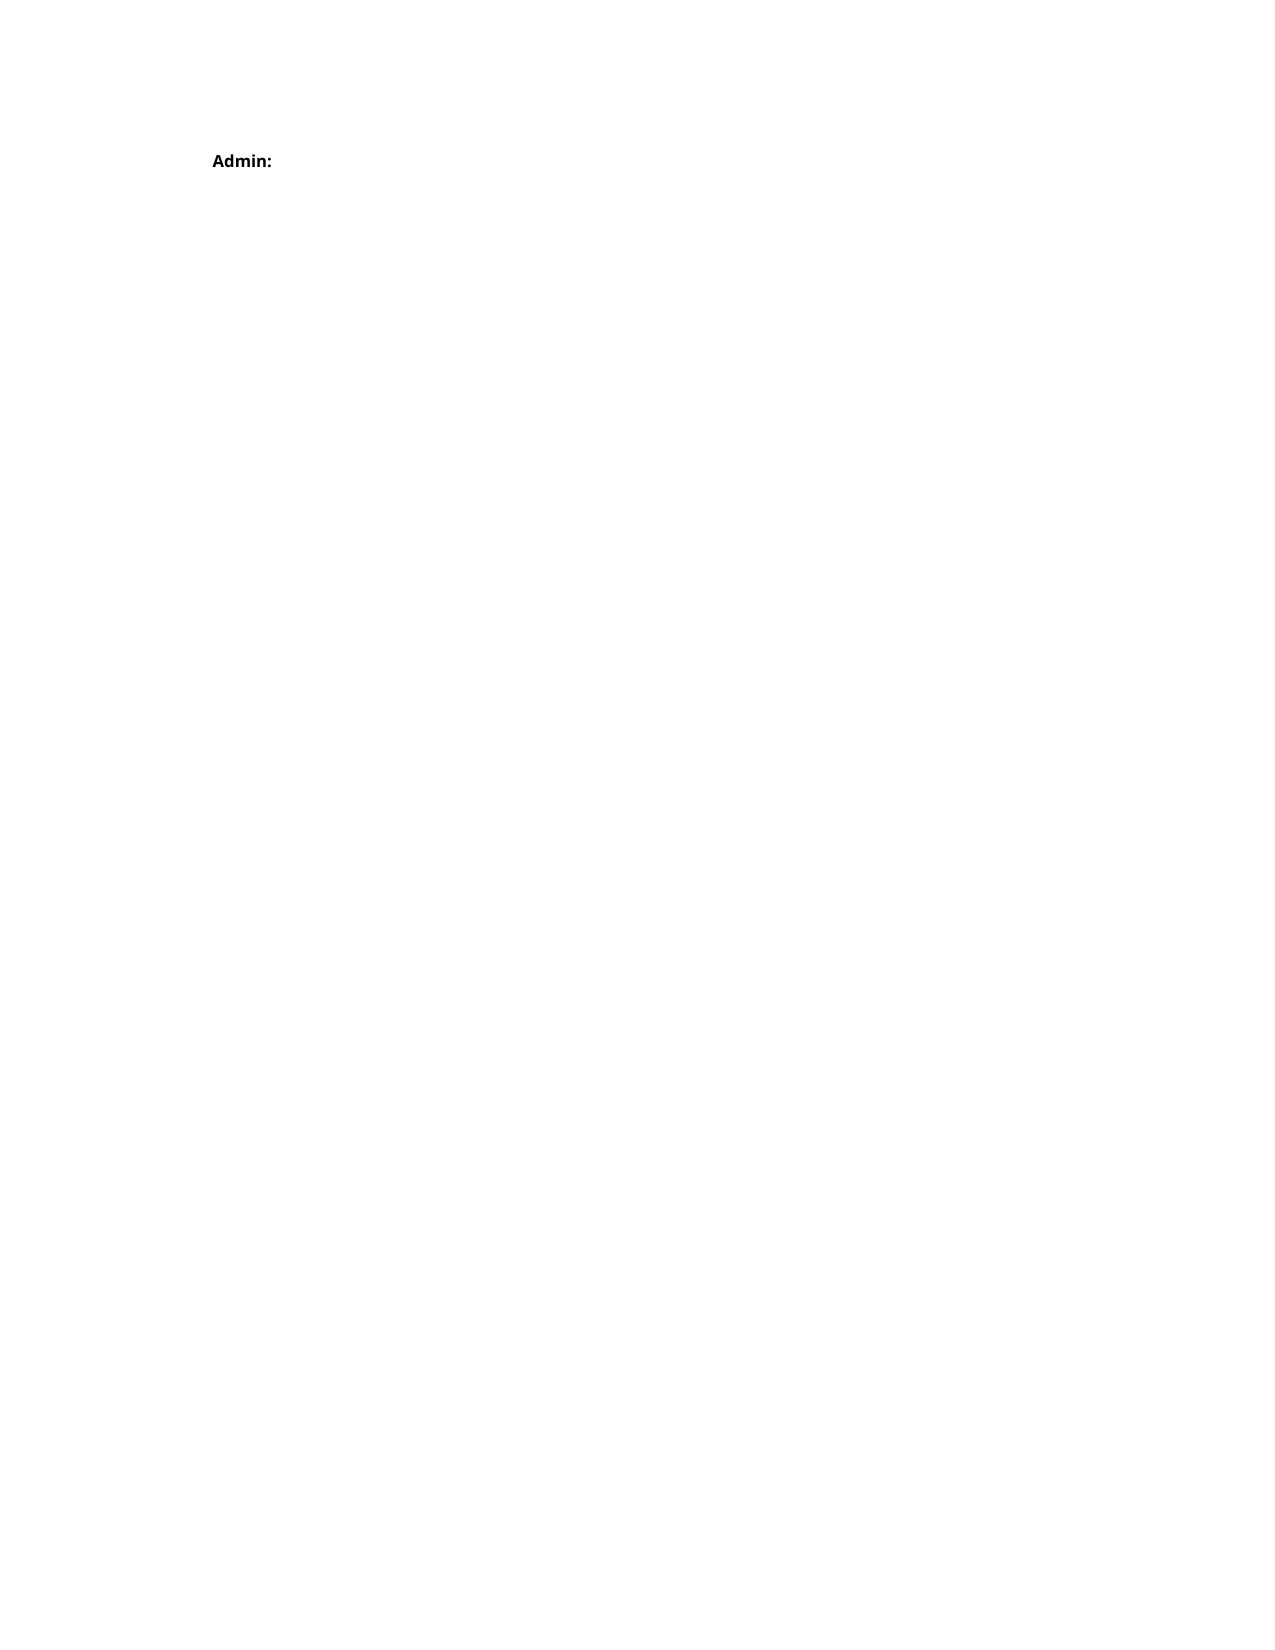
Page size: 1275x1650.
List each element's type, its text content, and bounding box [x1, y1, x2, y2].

subtitle Admin: [150, 150, 1125, 173]
